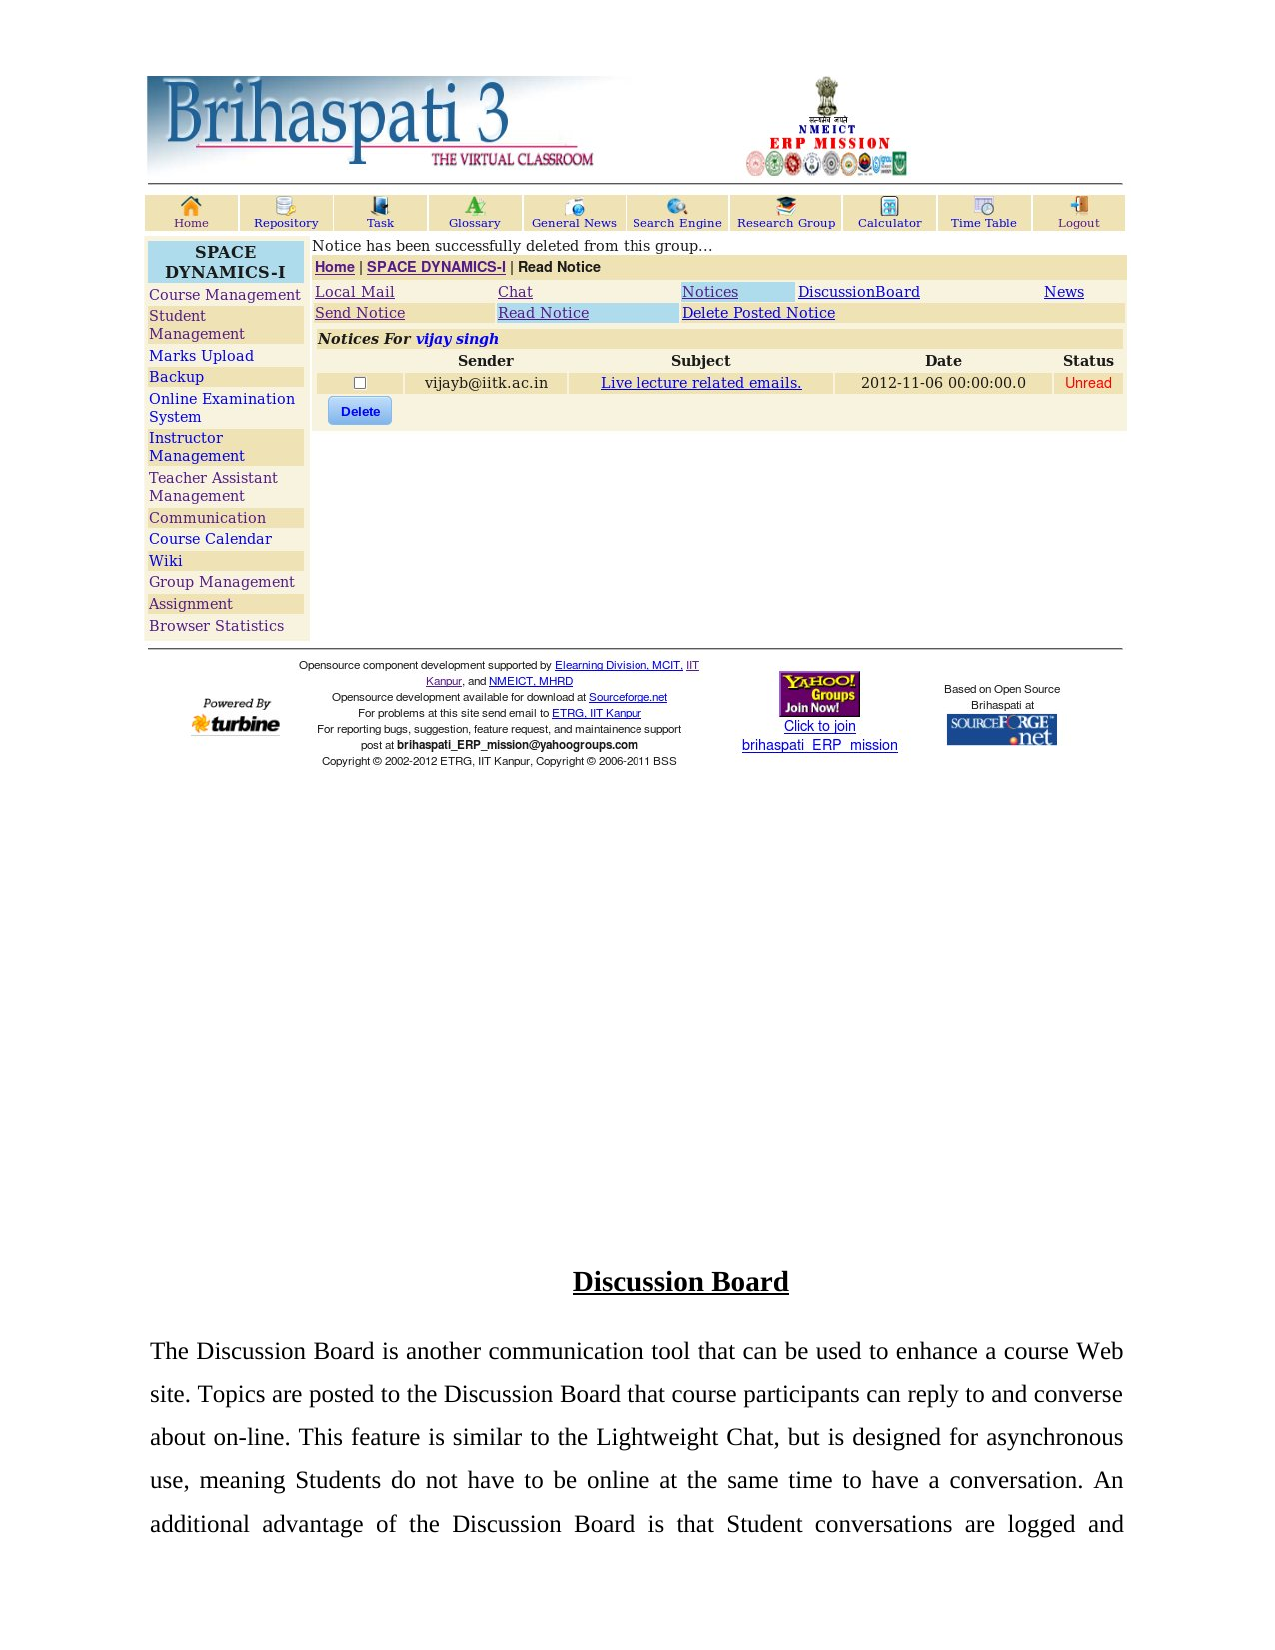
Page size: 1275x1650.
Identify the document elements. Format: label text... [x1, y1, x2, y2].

text Discussion Board [225, 1264, 1136, 1298]
picture [144, 75, 1131, 786]
text The Discussion Board is another communication tool that can be used to enhance a course Web site. Topics are posted to the Discussion Board that course participants can reply to and converse about on-line. This feature is similar to the Lightweight Chat, but is designed for asynchronous use, meaning Students do not have to be online at the same time to have a conversation. An additional advantage of the Discussion Board is that Student conversations are logged and [150, 1336, 1125, 1537]
